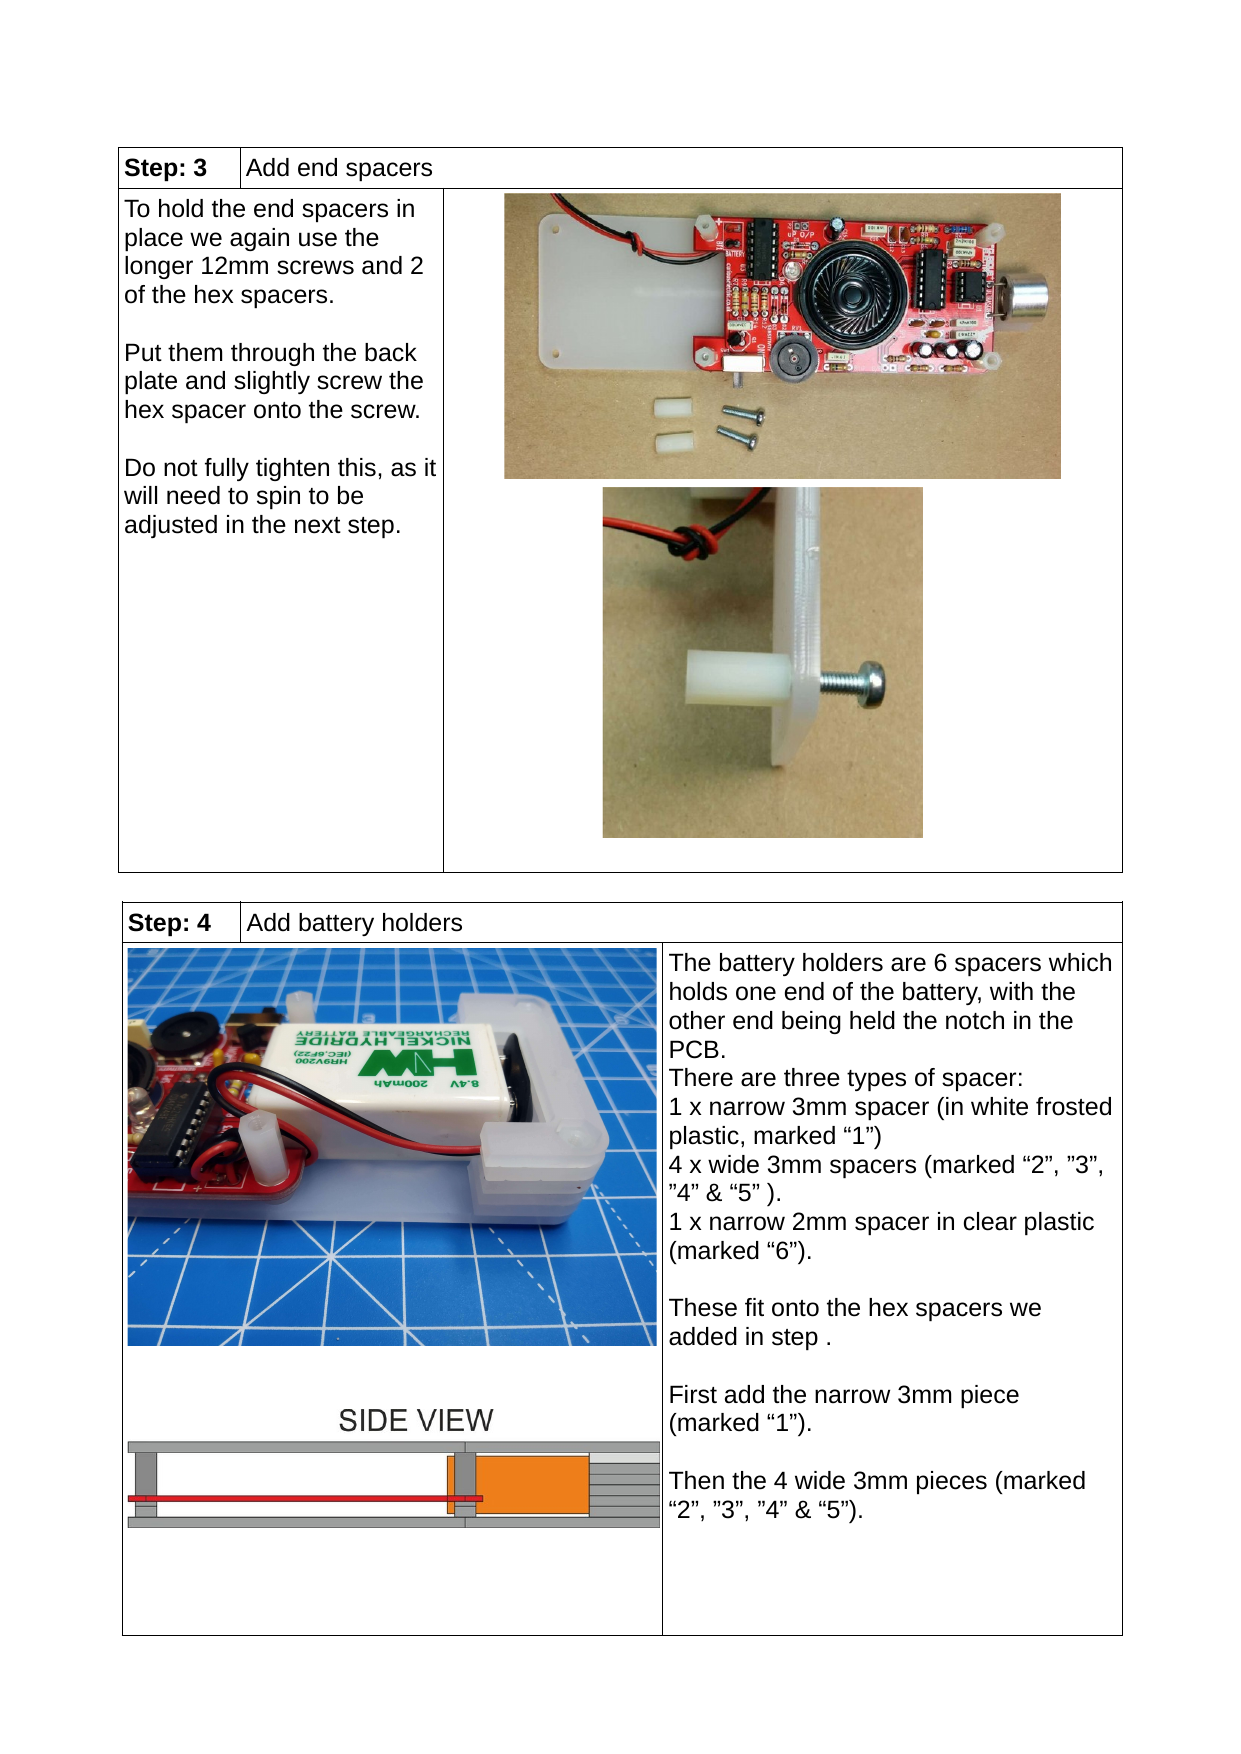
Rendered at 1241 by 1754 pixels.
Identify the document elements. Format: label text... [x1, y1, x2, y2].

table_cell [123, 943, 662, 1635]
table_header Step: 3 [119, 148, 240, 188]
picture [127, 1409, 660, 1528]
table_header Add battery holders [241, 903, 1122, 942]
table_cell [444, 189, 1122, 872]
picture [602, 487, 923, 838]
table_header Step: 4 [123, 903, 240, 942]
table_cell The battery holders are 6 spacers which holds one end of the battery, with the other end being held the notch in the PCB. There are three types of spacer: 1 x narrow 3mm spacer (in white frosted plastic, marked “1”) 4 x wide 3mm spacers (marked “2”, ”3”, ”4” & “5” ). 1 x narrow 2mm spacer in clear plastic (marked “6”). These fit onto the hex spacers we added in step . First add the narrow 3mm piece (marked “1”). Then the 4 wide 3mm pieces (marked “2”, ”3”, ”4” & “5”). [663, 943, 1122, 1635]
picture [504, 193, 1061, 479]
table_cell To hold the end spacers in place we again use the longer 12mm screws and 2 of the hex spacers. Put them through the back plate and slightly screw the hex spacer onto the screw. Do not fully tighten this, as it will need to spin to be adjusted in the next step. [119, 189, 443, 872]
picture [127, 948, 657, 1346]
table_header Add end spacers [241, 148, 1122, 188]
